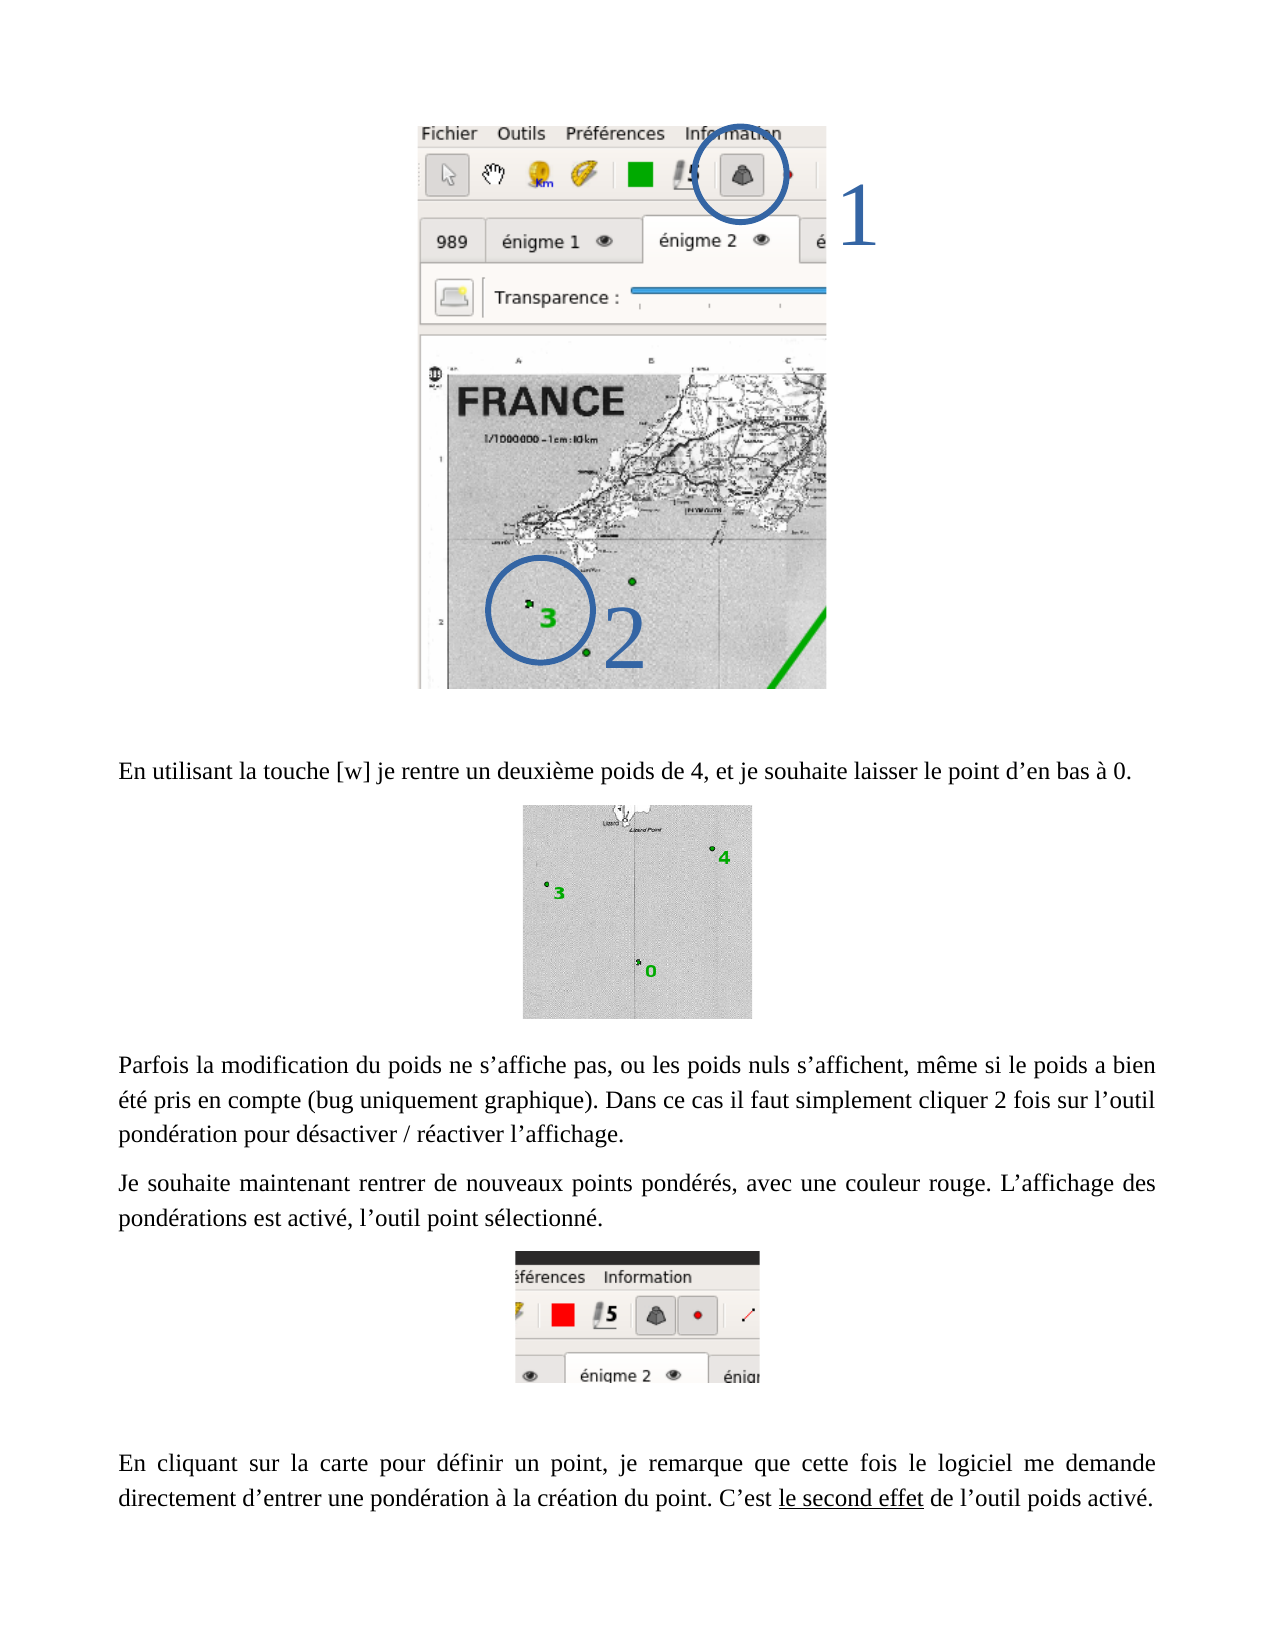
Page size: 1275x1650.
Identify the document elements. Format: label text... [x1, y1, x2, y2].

text En cliquant sur la carte pour définir un point, je remarque que cette fois le logiciel me demande directement d’entrer une pondération à la création du point. C’est le second effet de l’outil poids activé. [118, 1448, 1157, 1511]
picture [515, 1251, 760, 1383]
text Je souhaite maintenant rentrer de nouveaux points pondérés, avec une couleur rouge. L’affichage des pondérations est activé, l’outil point sélectionné. [118, 1168, 1157, 1232]
text Parfois la modification du poids ne s’affiche pas, ou les poids nuls s’affichent, même si le poids a bien été pris en compte (bug uniquement graphique). Dans ce cas il faut simplement cliquer 2 fois sur l’outil pondération pour désactiver / réactiver l’affichage. [118, 1050, 1157, 1148]
picture [417, 126, 827, 689]
picture [698, 130, 783, 219]
picture [522, 805, 753, 1019]
text En utilisant la touche [w] je rentre un deuxième poids de 4, et je souhaite laisser le point d’en bas à 0. [118, 756, 1157, 785]
